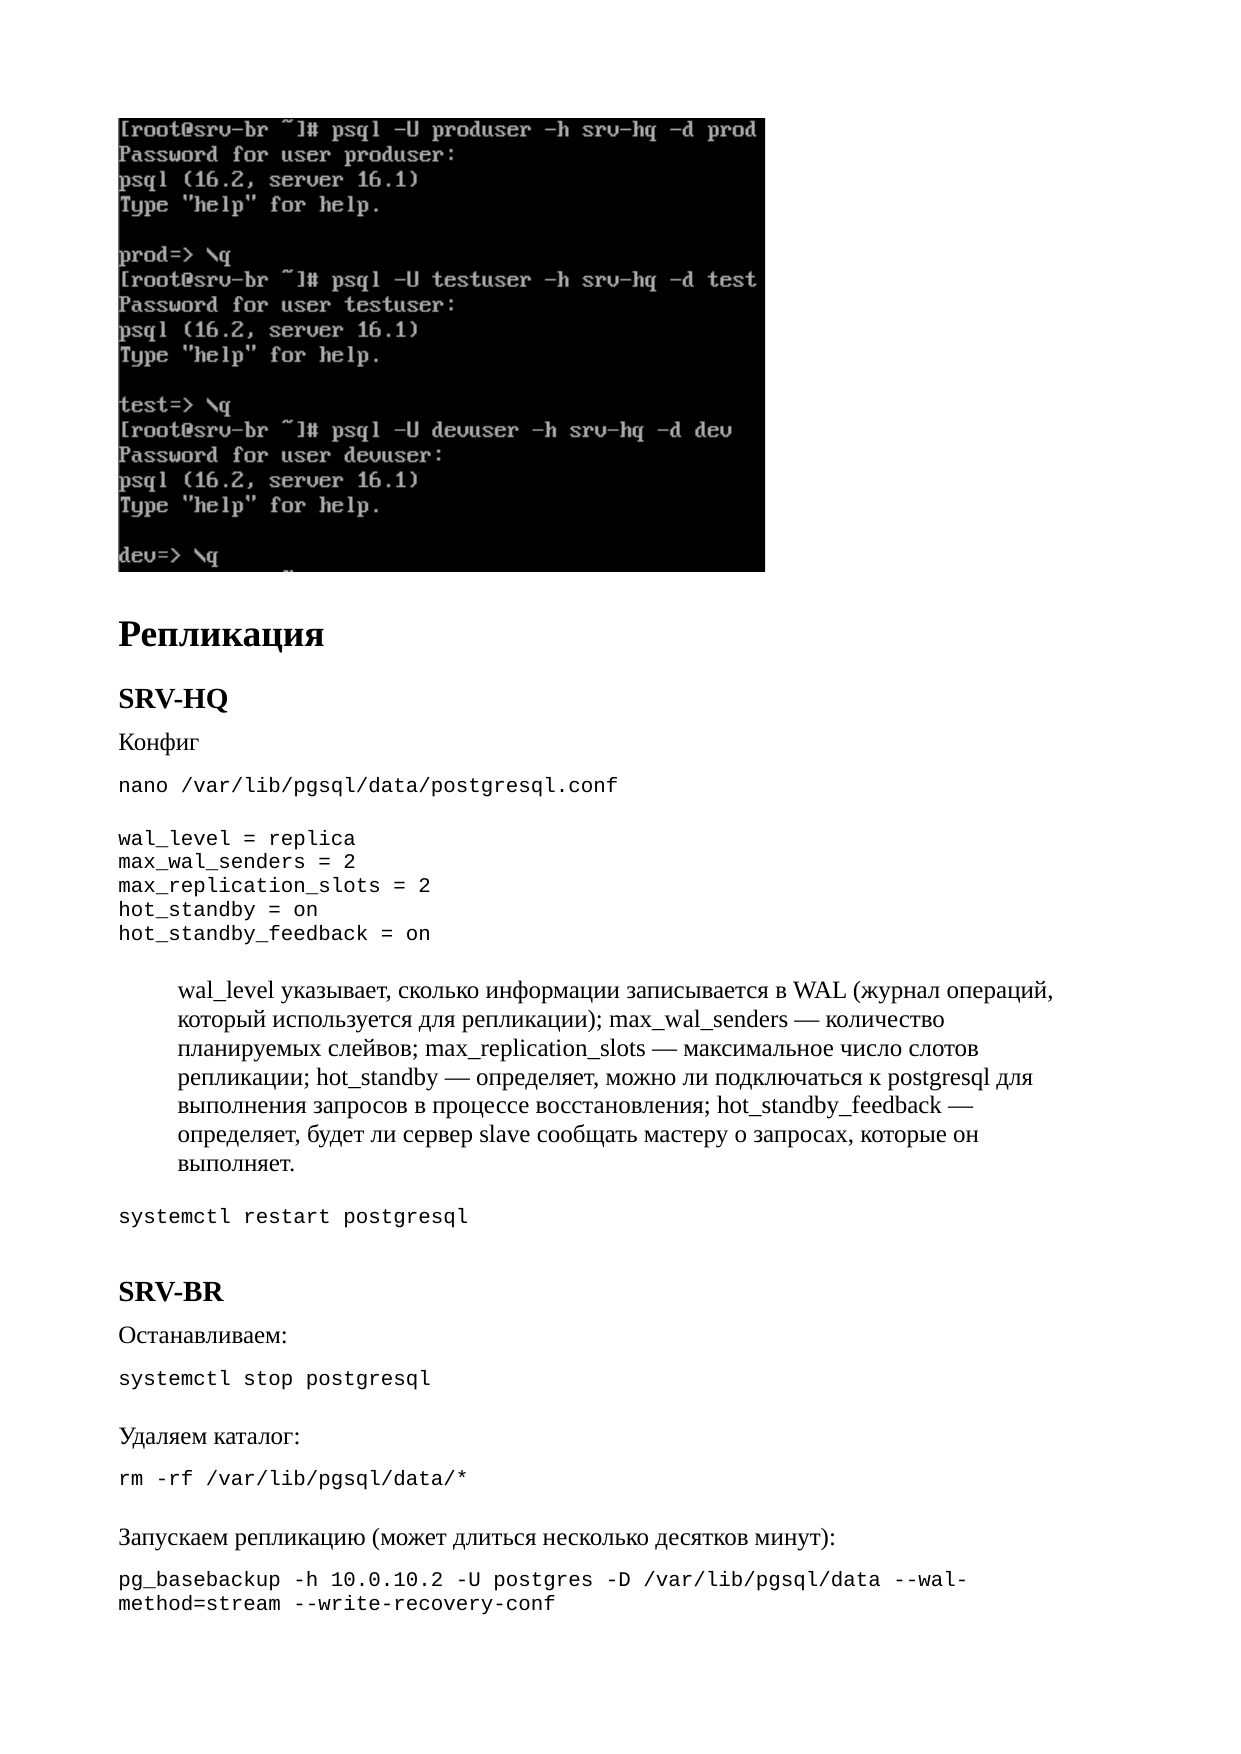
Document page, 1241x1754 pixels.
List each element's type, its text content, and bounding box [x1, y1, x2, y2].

text pg_basebackup -h 10.0.10.2 -U postgres -D /var/lib/pgsql/data --wal-method=stream --write-recovery-conf [118, 1569, 1122, 1616]
text Запускаем репликацию (может длиться несколько десятков минут): [118, 1522, 1122, 1550]
subtitle Репликация [118, 611, 1122, 654]
text max_replication_slots = 2 [118, 875, 1122, 899]
subtitle SRV-HQ [118, 681, 1122, 715]
text wal_level = replica [118, 828, 1122, 852]
text max_wal_senders = 2 [118, 852, 1122, 875]
text hot_standby_feedback = on [118, 922, 1122, 946]
text Удаляем каталог: [118, 1421, 1122, 1449]
text Останавливаем: [118, 1320, 1122, 1349]
text hot_standby = on [118, 899, 1122, 922]
text wal_level указывает, сколько информации записывается в WAL (журнал операций, который используется для репликации); max_wal_senders — количество планируемых слейвов; max_replication_slots — максимальное число слотов репликации; hot_standby — определяет, можно ли подключаться к postgresql для выполнения запросов в процессе восстановления; hot_standby_feedback — определяет, будет ли сервер slave сообщать мастеру о запросах, которые он выполняет. [177, 976, 1063, 1177]
picture [118, 118, 765, 572]
text nano /var/lib/pgsql/data/postgresql.conf [118, 775, 1122, 798]
text systemctl restart postgresql [118, 1206, 1122, 1230]
subtitle SRV-BR [118, 1274, 1122, 1308]
text rm -rf /var/lib/pgsql/data/* [118, 1468, 1122, 1492]
text Конфиг [118, 727, 1122, 756]
text systemctl stop postgresql [118, 1368, 1122, 1391]
